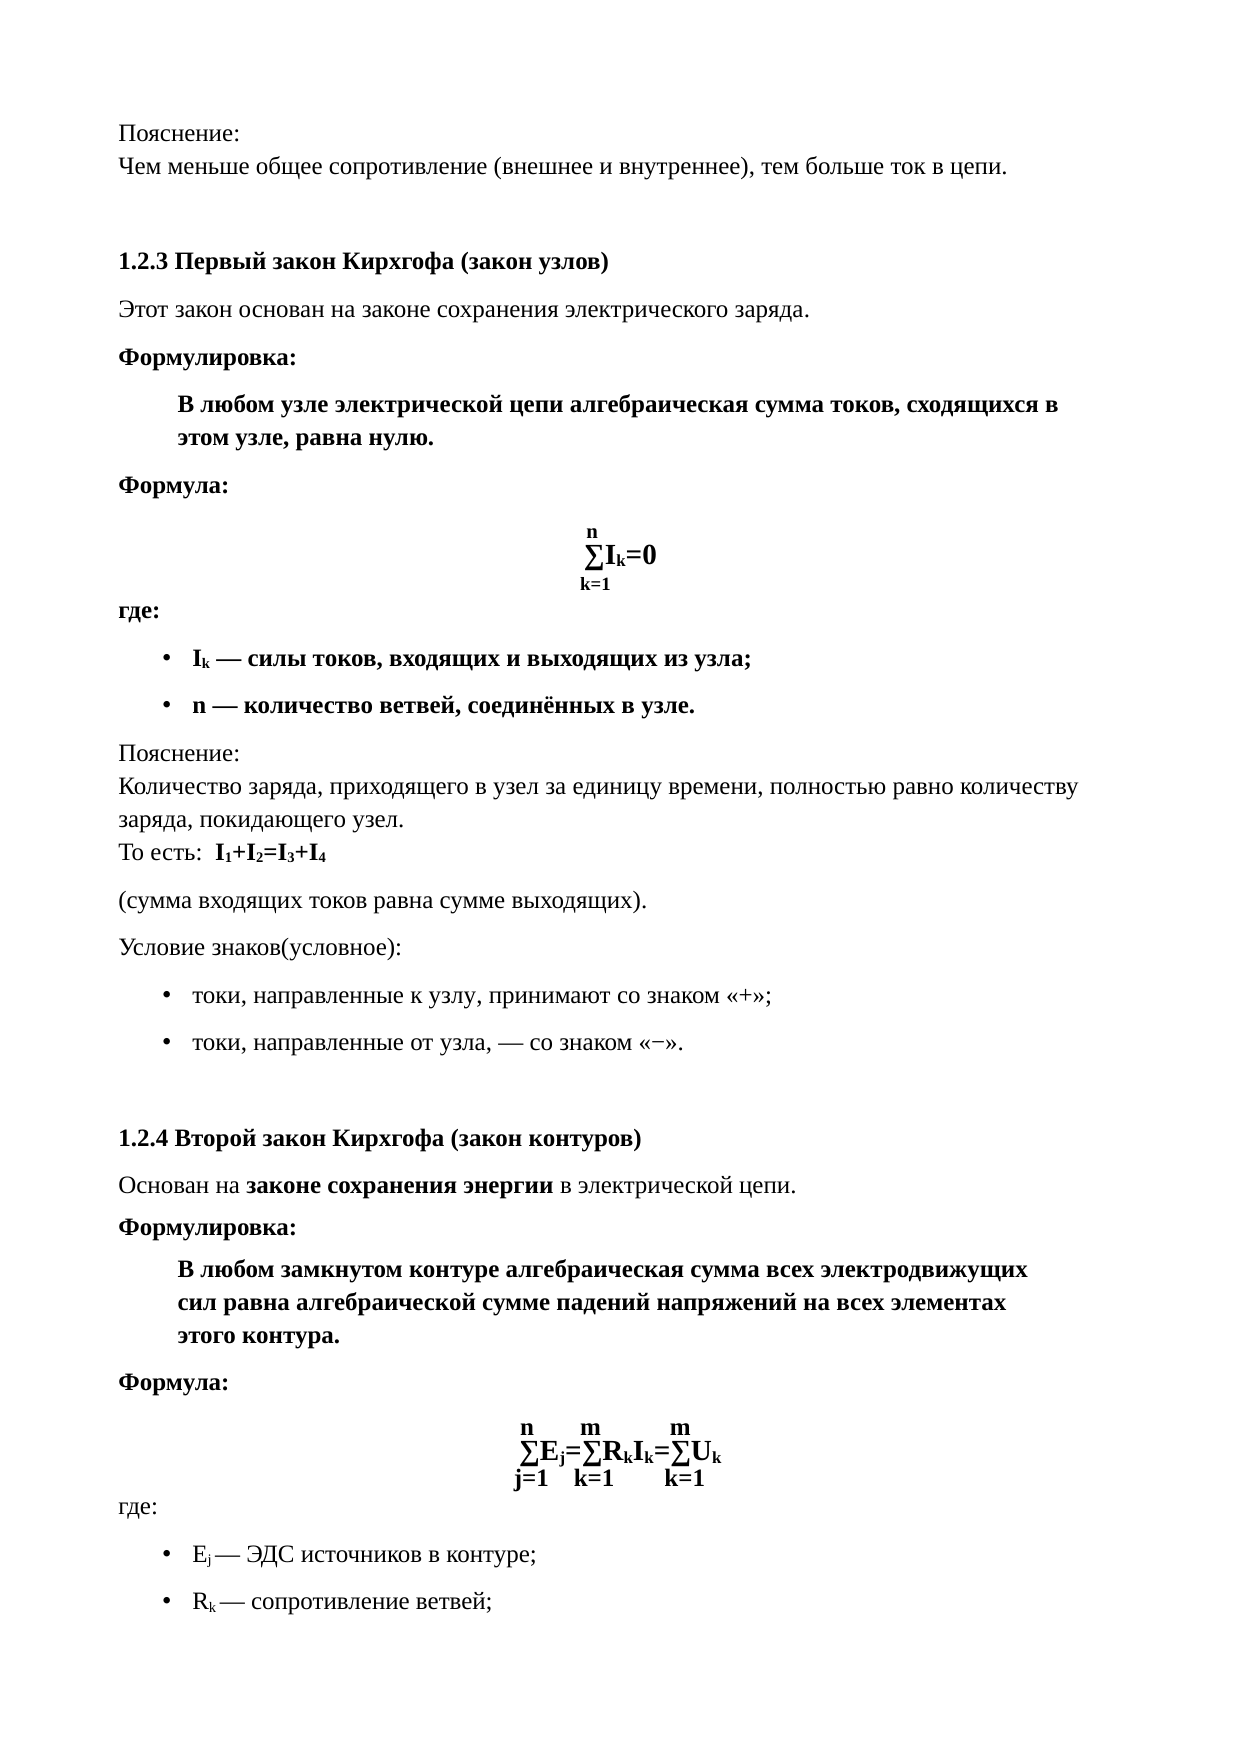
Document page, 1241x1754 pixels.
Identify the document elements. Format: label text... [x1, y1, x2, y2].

text В любом замкнутом контуре алгебраическая сумма всех электродвижущих сил равна алгебраической сумме падений напряжений на всех элементах этого контура. [177, 1254, 1063, 1348]
text ∑Ej=∑RkIk=∑Uk [118, 1440, 1122, 1466]
text j=1 k=1 k=1 [118, 1466, 1122, 1491]
text где: [118, 595, 1122, 624]
text В любом узле электрической цепи алгебраическая сумма токов, сходящихся в этом узле, равна нулю. [177, 389, 1063, 451]
text Пояснение: Чем меньше общее сопротивление (внешнее и внутреннее), тем больше ток в цепи. [118, 118, 1122, 180]
text Формула: [118, 470, 1122, 498]
text k=1 [118, 569, 1122, 595]
list Ej — ЭДС источников в контуре; [162, 1539, 1122, 1567]
list токи, направленные от узла, — со знаком «−». [162, 1027, 1122, 1056]
text Формулировка: [118, 342, 1122, 370]
text 1.2.4 Второй закон Кирхгофа (закон контуров) [118, 1123, 1122, 1151]
text Формулировка: [118, 1212, 1122, 1241]
text 1.2.3 Первый закон Кирхгофа (закон узлов) [118, 246, 1122, 275]
text Основан на законе сохранения энергии в электрической цепи. [118, 1170, 1122, 1199]
text где: [118, 1491, 1122, 1520]
text Этот закон основан на законе сохранения электрического заряда. [118, 294, 1122, 323]
list Ik — силы токов, входящих и выходящих из узла; [162, 643, 1122, 672]
text Условие знаков(условное): [118, 932, 1122, 961]
list n — количество ветвей, соединённых в узле. [162, 690, 1122, 719]
text n [118, 517, 1122, 543]
text n m m [118, 1415, 1122, 1440]
list Rk — сопротивление ветвей; [162, 1586, 1122, 1615]
list токи, направленные к узлу, принимают со знаком «+»; [162, 980, 1122, 1009]
text (сумма входящих токов равна сумме выходящих). [118, 885, 1122, 913]
text ∑Ik=0 [118, 543, 1122, 569]
text Формула: [118, 1367, 1122, 1396]
text Пояснение: Количество заряда, приходящего в узел за единицу времени, полностью равно количеству заряда, покидающего узел. То есть: I1+I2=I3+I4 [118, 738, 1122, 866]
